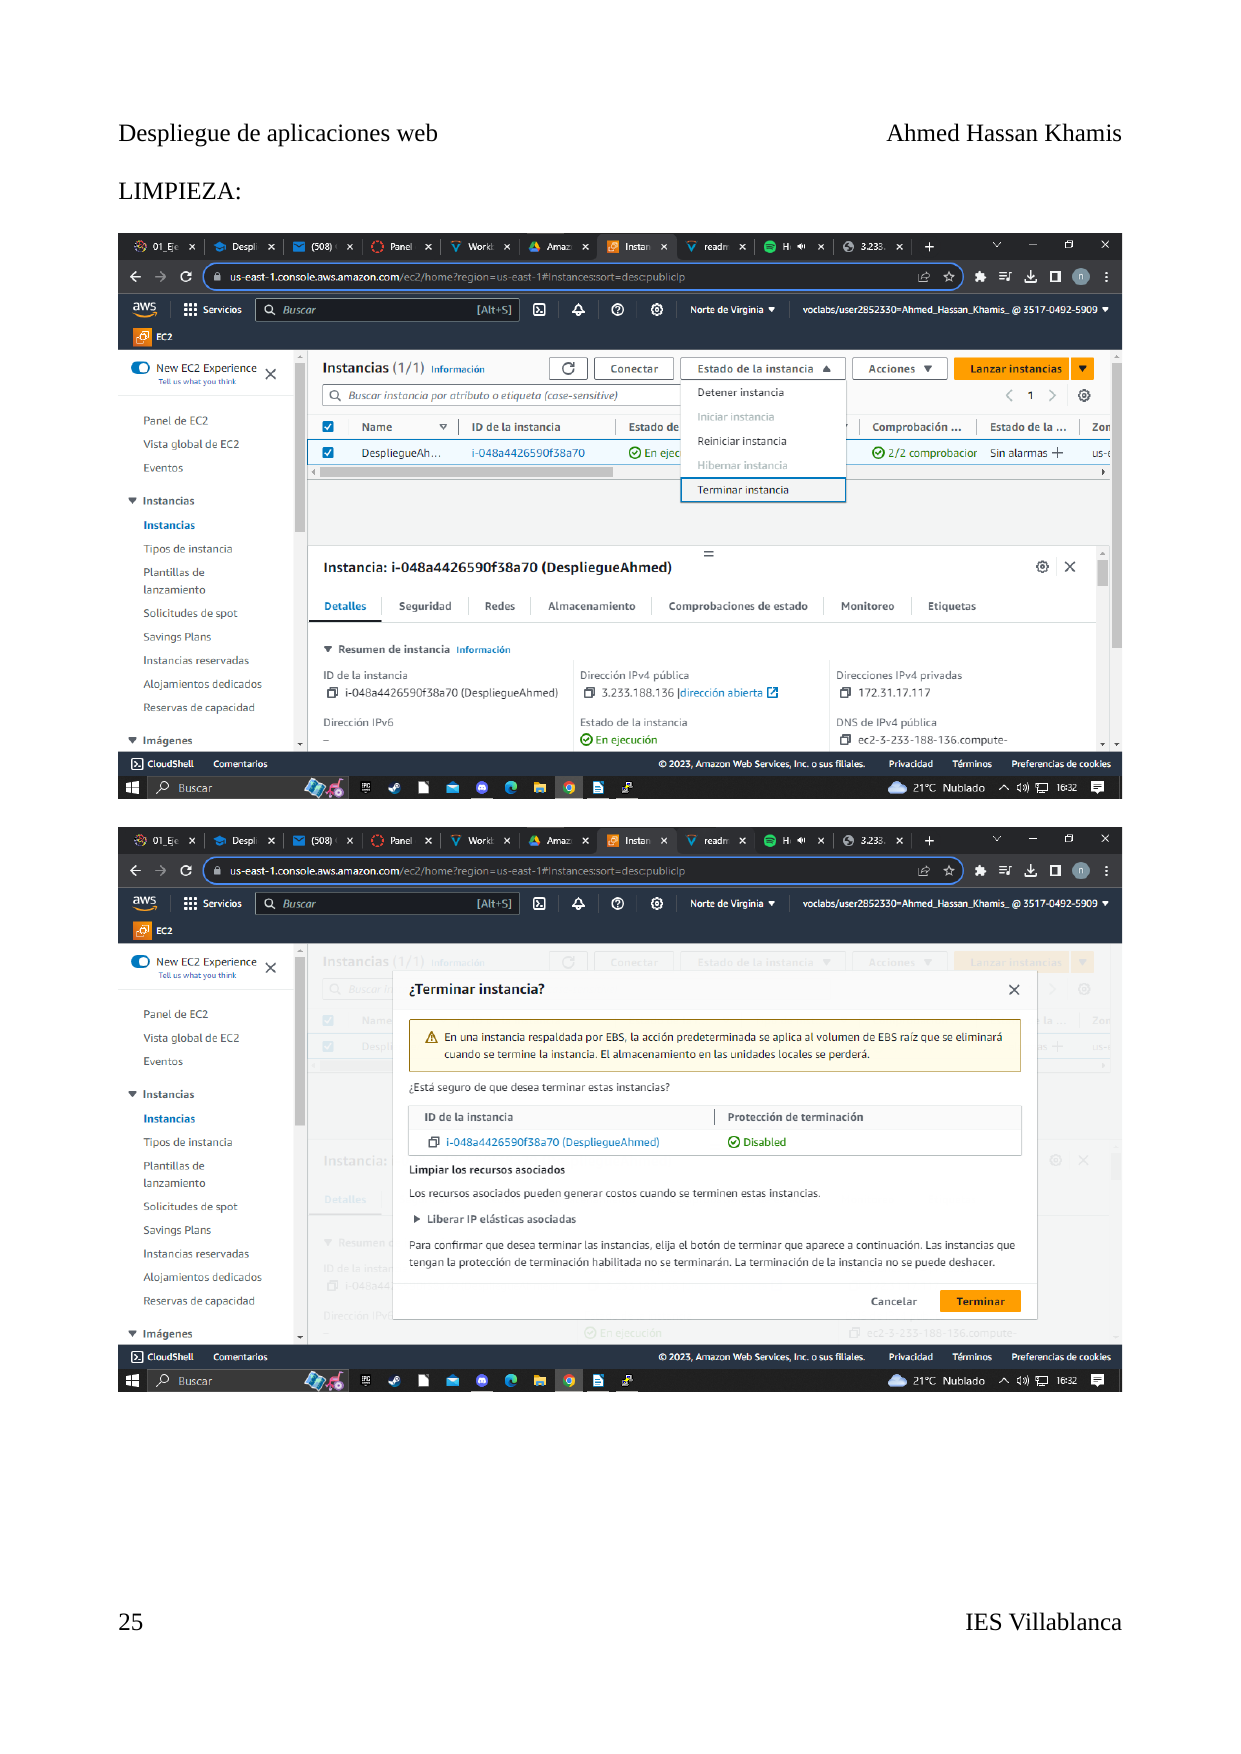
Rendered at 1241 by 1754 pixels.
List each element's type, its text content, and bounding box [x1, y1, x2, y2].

text LIMPIEZA: [118, 176, 1122, 205]
picture [118, 233, 1123, 799]
picture [118, 827, 1123, 1392]
